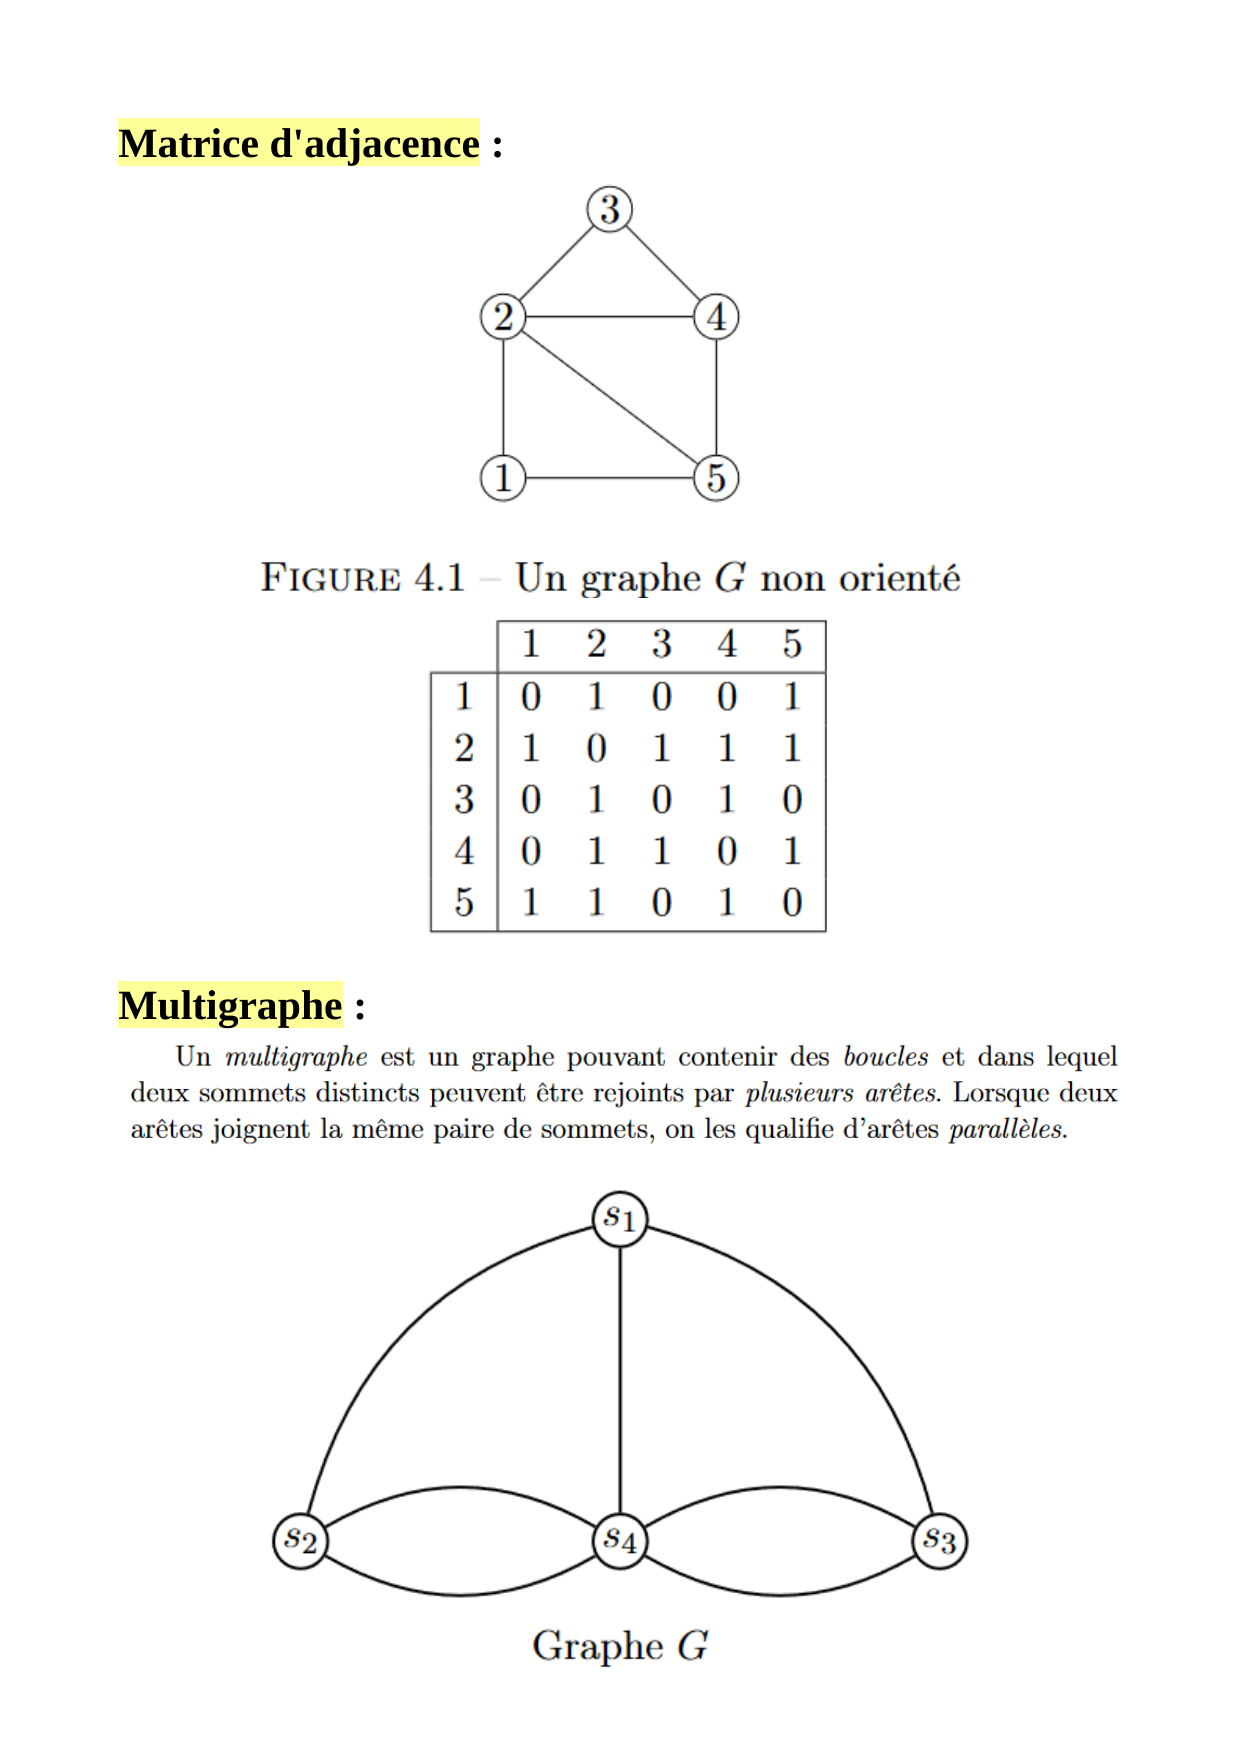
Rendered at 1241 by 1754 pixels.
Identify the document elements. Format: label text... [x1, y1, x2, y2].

text Multigraphe : [118, 981, 1122, 1028]
text Matrice d'adjacence : [118, 118, 1122, 166]
